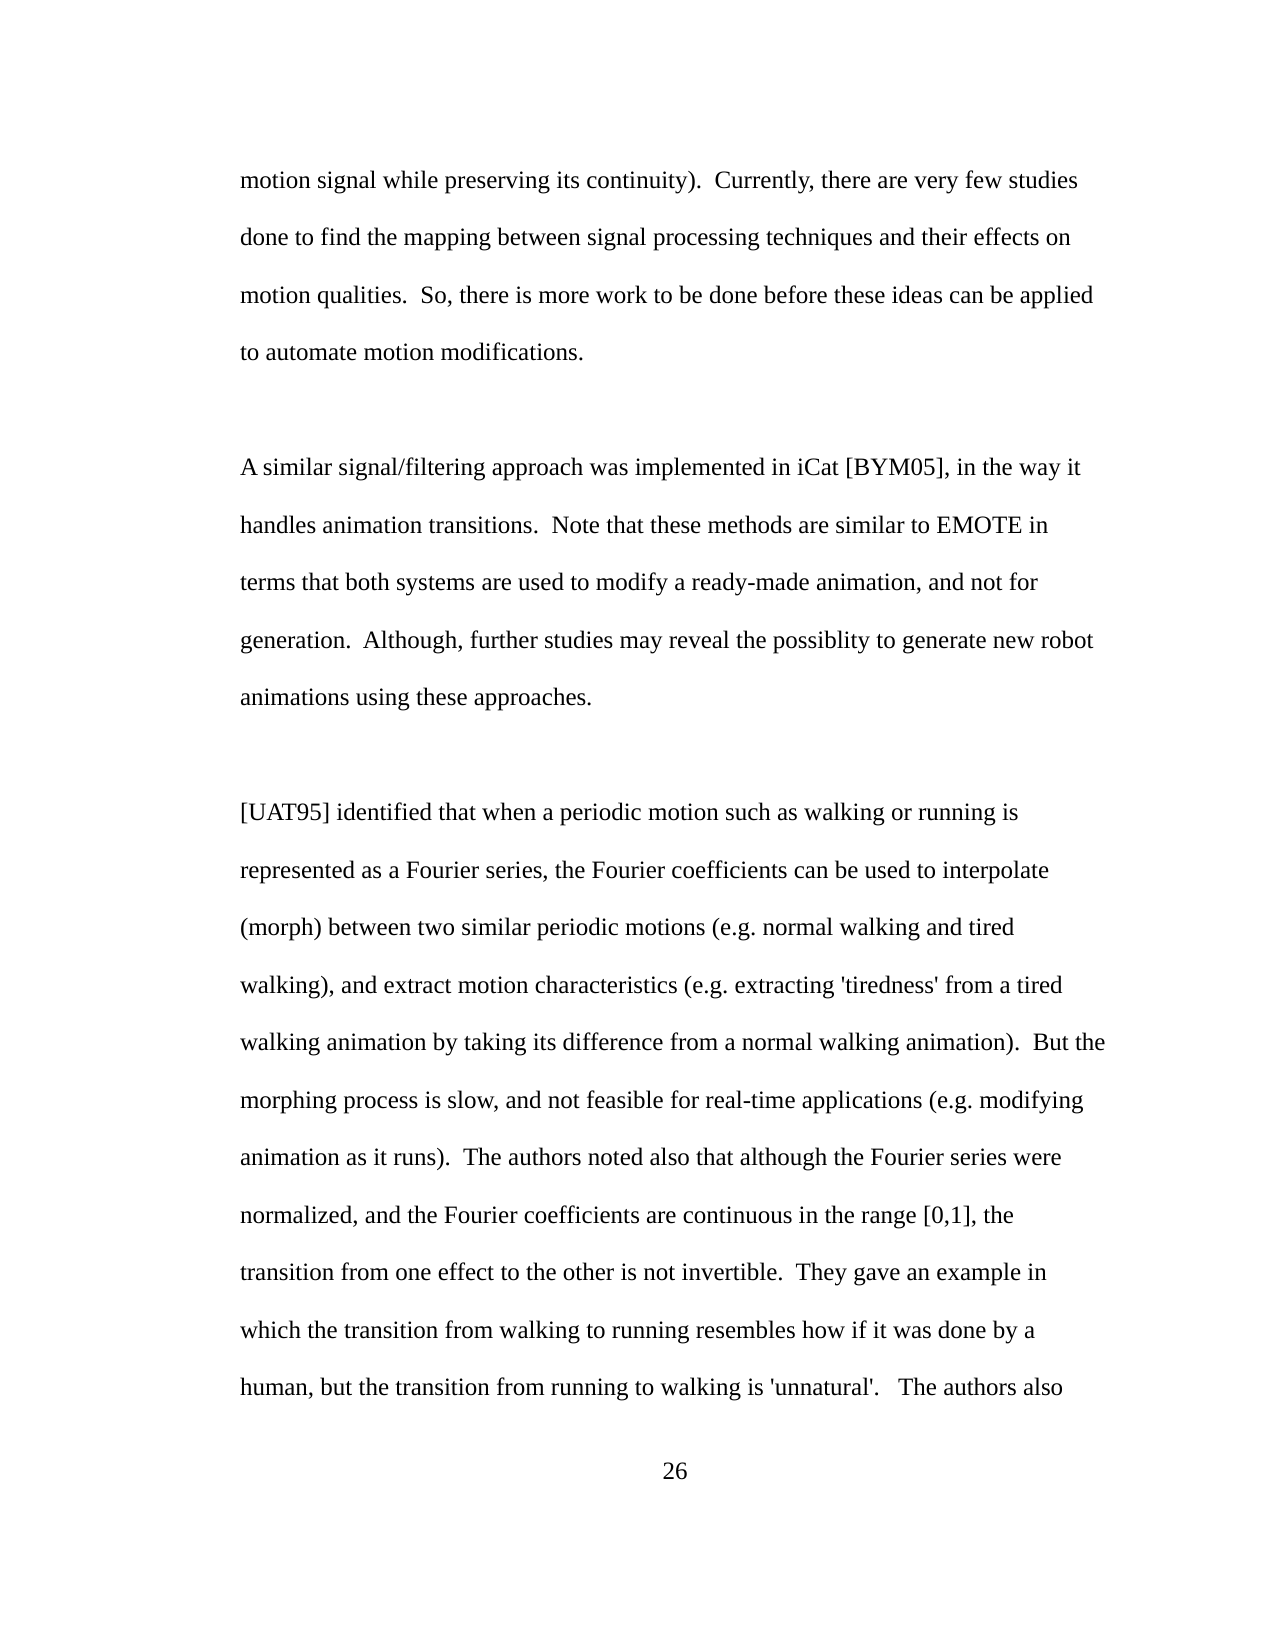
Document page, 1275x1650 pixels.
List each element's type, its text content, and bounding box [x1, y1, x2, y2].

text motion signal while preserving its continuity). Currently, there are very few studies done to find the mapping between signal processing techniques and their effects on motion qualities. So, there is more work to be done before these ideas can be applied to automate motion modifications. [240, 165, 1110, 366]
text [UAT95] identified that when a periodic motion such as walking or running is represented as a Fourier series, the Fourier coefficients can be used to interpolate (morph) between two similar periodic motions (e.g. normal walking and tired walking), and extract motion characteristics (e.g. extracting 'tiredness' from a tired walking animation by taking its difference from a normal walking animation). But the morphing process is slow, and not feasible for real-time applications (e.g. modifying animation as it runs). The authors noted also that although the Fourier series were normalized, and the Fourier coefficients are continuous in the range [0,1], the transition from one effect to the other is not invertible. They gave an example in which the transition from walking to running resembles how if it was done by a human, but the transition from running to walking is 'unnatural'. The authors also [240, 797, 1110, 1401]
text A similar signal/filtering approach was implemented in iCat [BYM05], in the way it handles animation transitions. Note that these methods are similar to EMOTE in terms that both systems are used to modify a ready-made animation, and not for generation. Although, further studies may reveal the possiblity to generate new robot animations using these approaches. [240, 452, 1110, 711]
